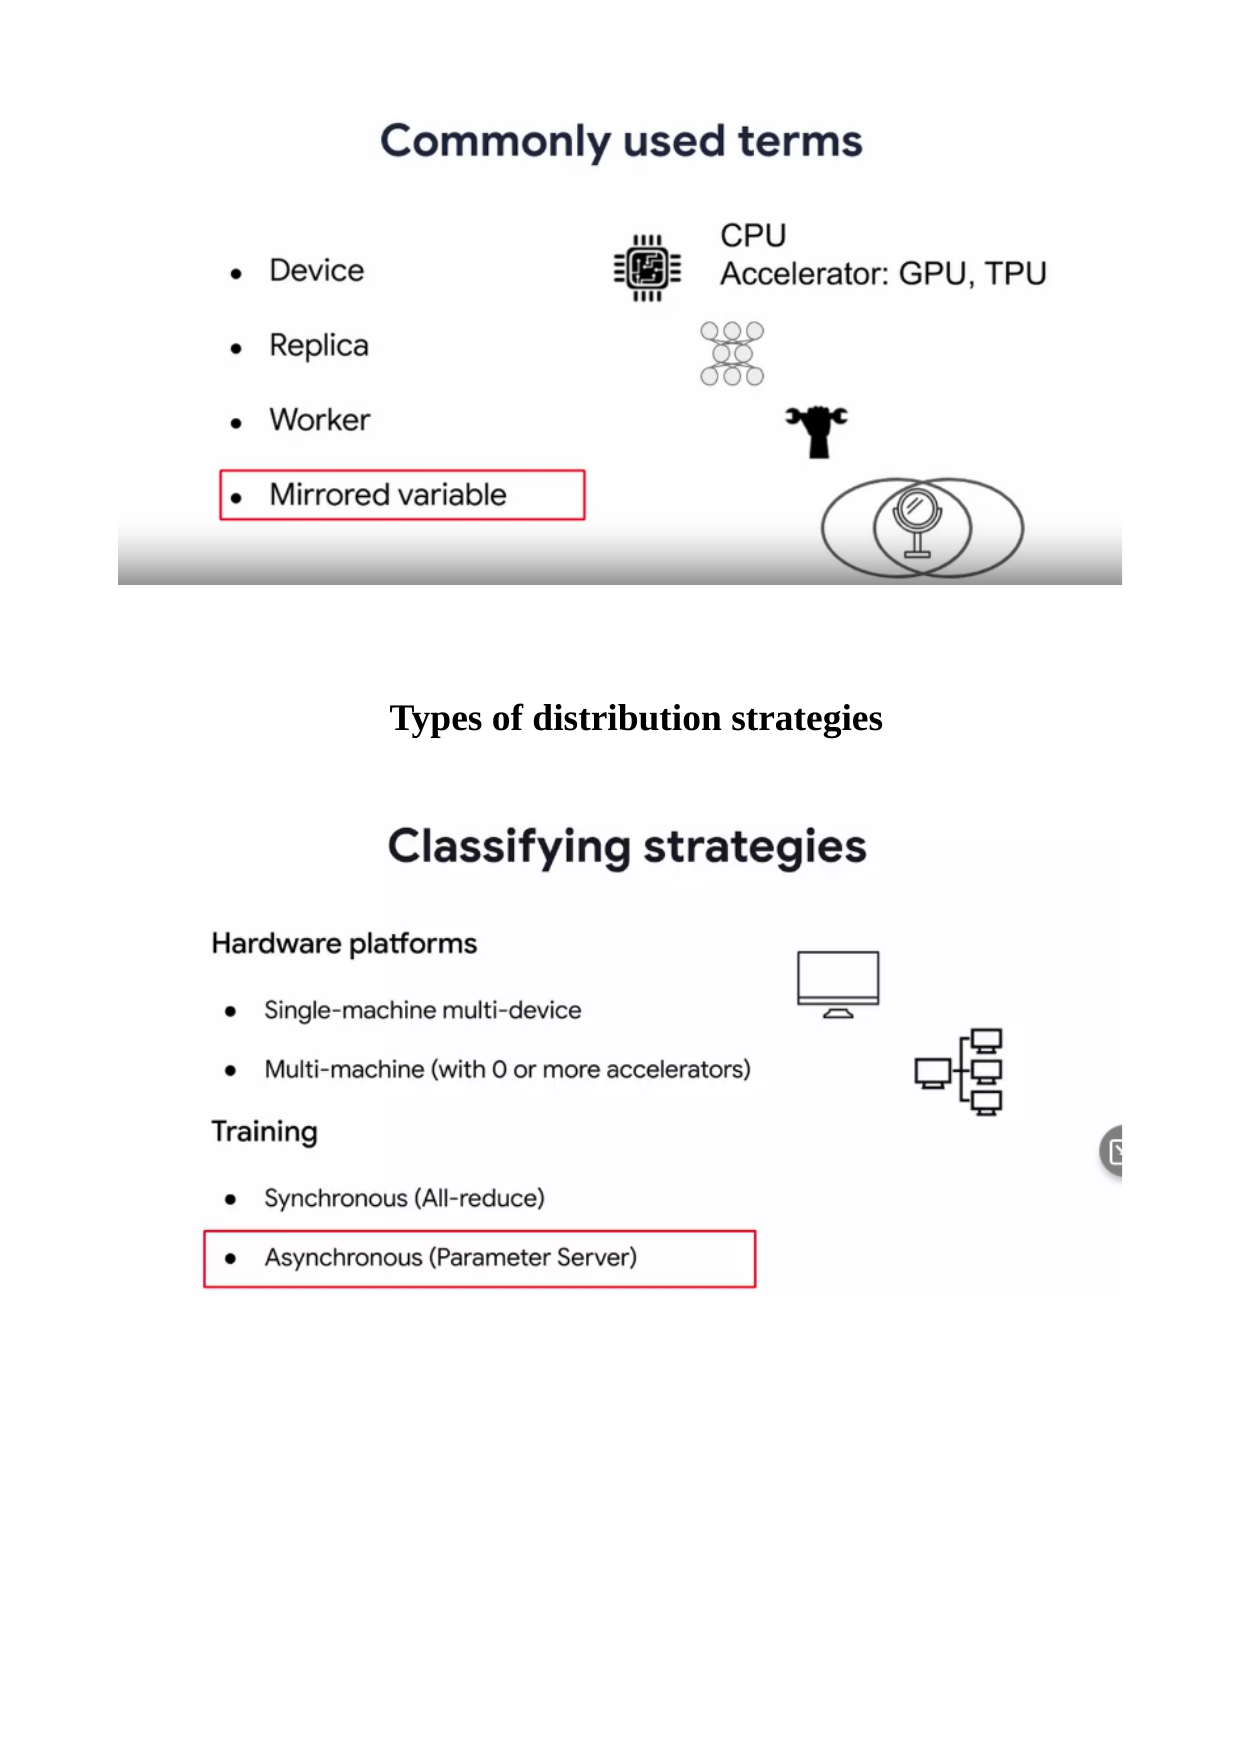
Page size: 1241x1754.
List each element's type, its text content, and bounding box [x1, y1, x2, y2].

picture [118, 118, 1123, 585]
picture [118, 820, 1123, 1297]
subtitle Types of distribution strategies [118, 696, 1122, 739]
